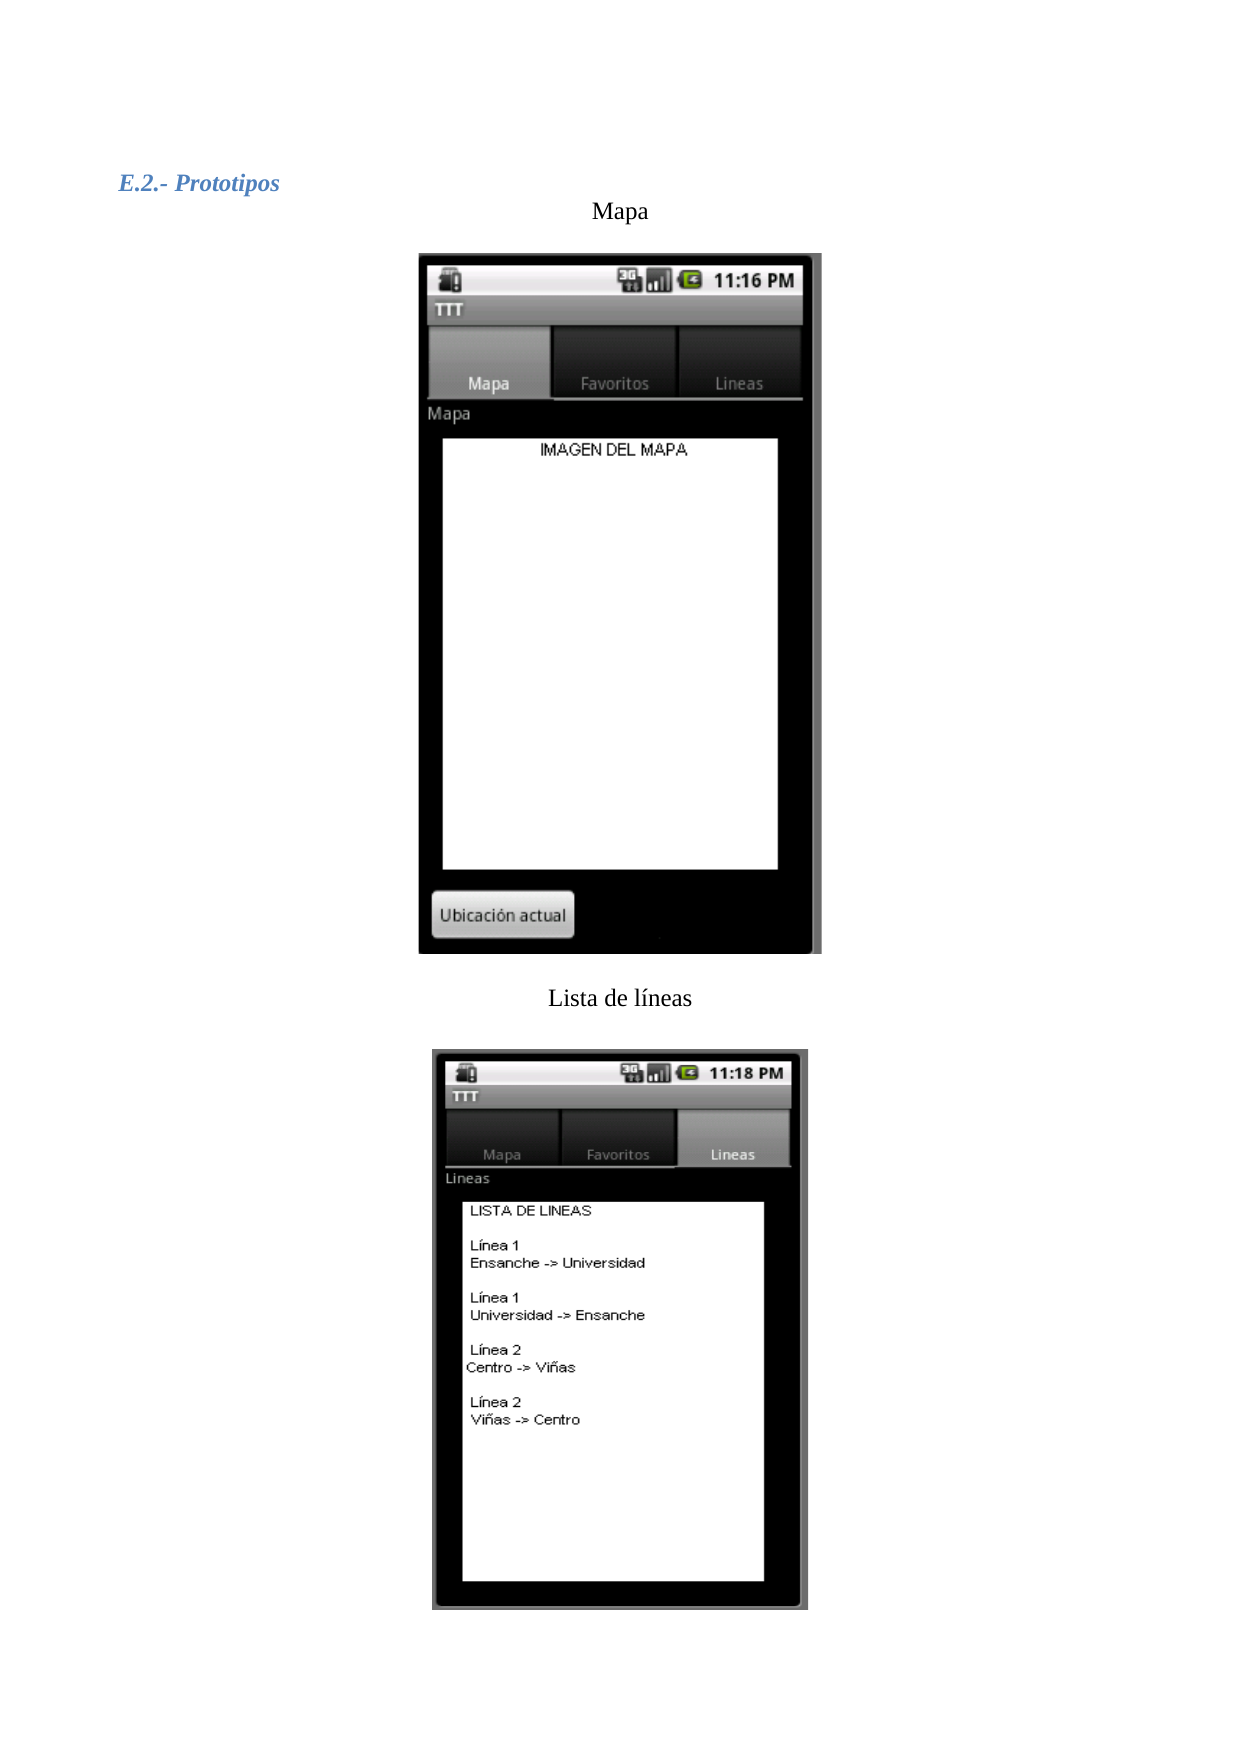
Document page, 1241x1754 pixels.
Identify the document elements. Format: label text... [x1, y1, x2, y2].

text Lista de líneas [118, 983, 1122, 1011]
text Mapa [118, 196, 1122, 225]
picture [432, 1049, 809, 1610]
subtitle E.2.- Prototipos [118, 168, 1122, 196]
